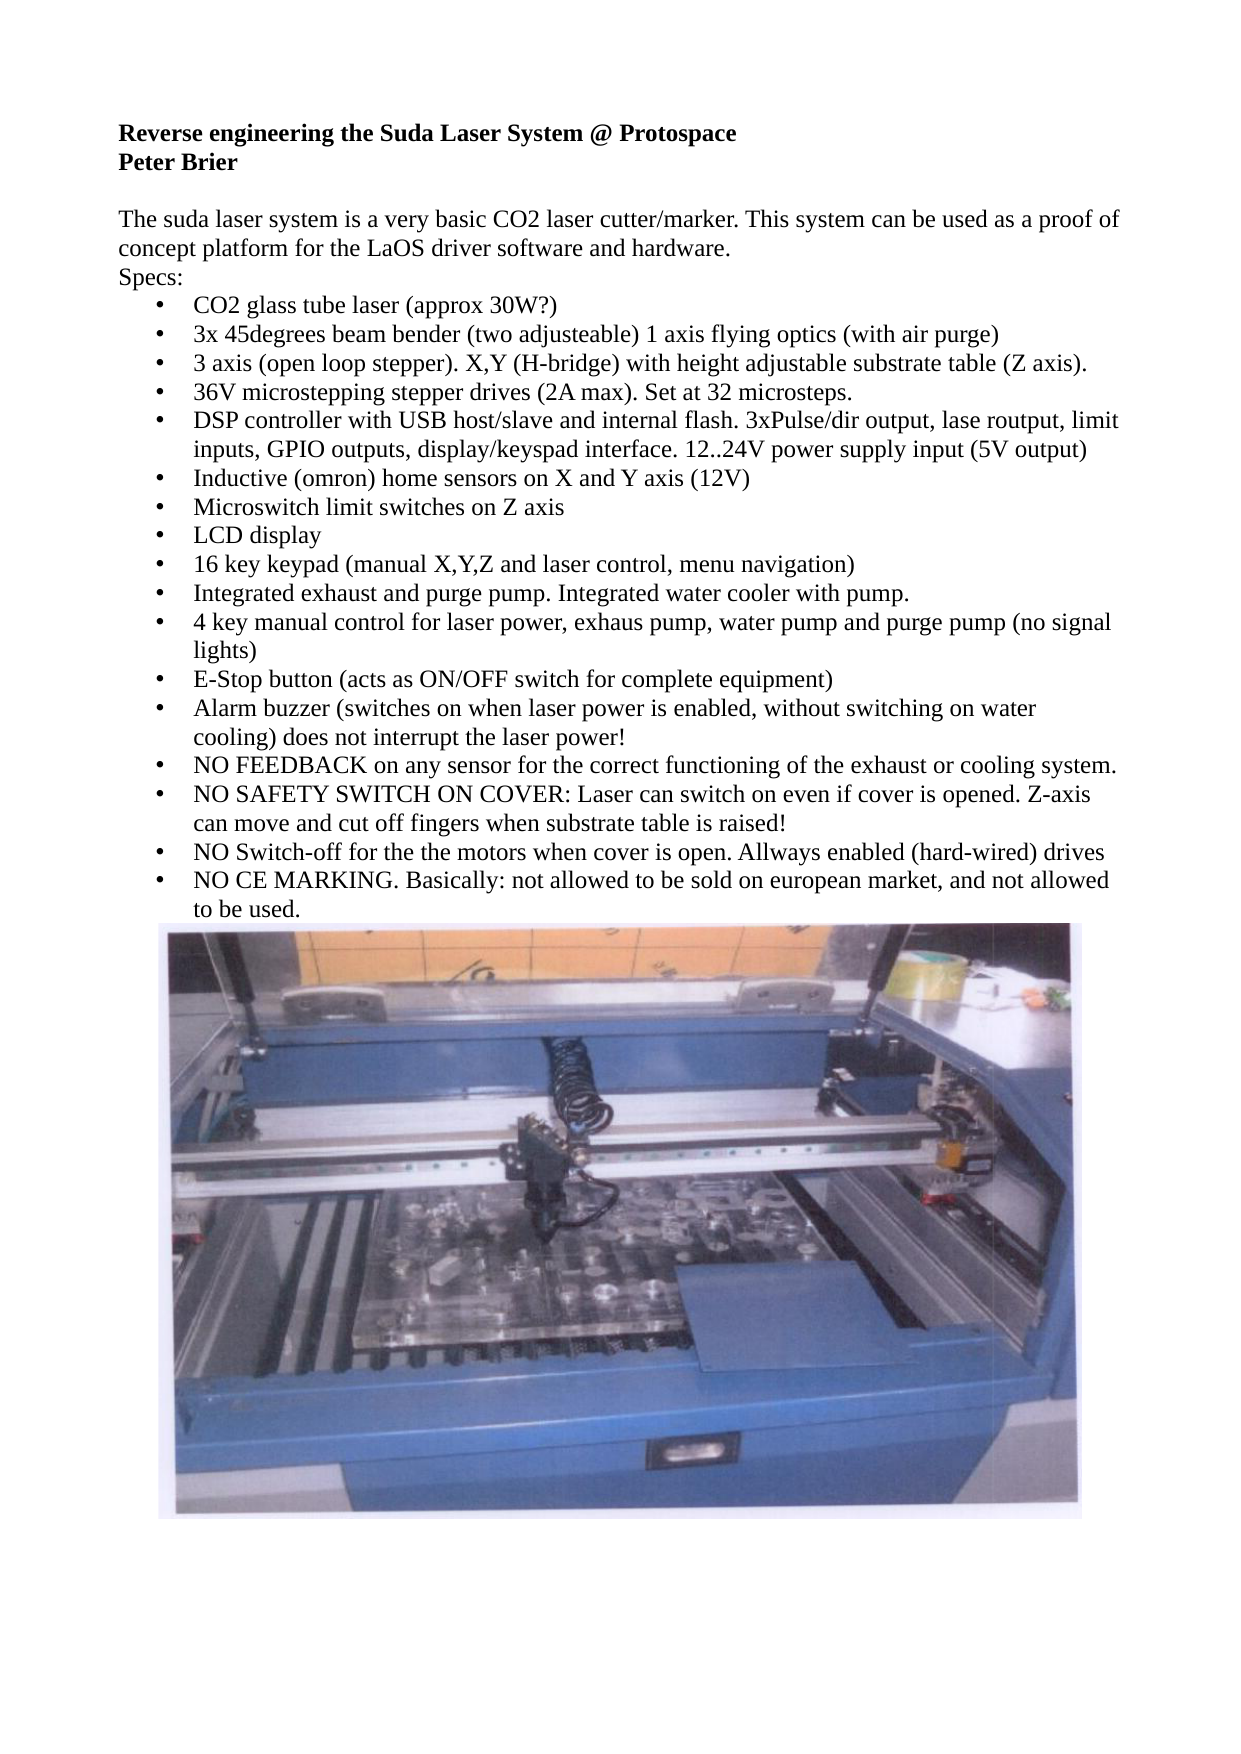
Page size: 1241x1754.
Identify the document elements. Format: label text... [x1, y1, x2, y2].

list 3 axis (open loop stepper). X,Y (H-bridge) with height adjustable substrate table (Z axis). [156, 348, 1122, 377]
list LCD display [156, 521, 1122, 549]
list NO FEEDBACK on any sensor for the correct functioning of the exhaust or cooling system. [156, 751, 1122, 779]
list 3x 45degrees beam bender (two adjusteable) 1 axis flying optics (with air purge) [156, 319, 1122, 348]
list 36V microstepping stepper drives (2A max). Set at 32 microsteps. [156, 377, 1122, 406]
list Integrated exhaust and purge pump. Integrated water cooler with pump. [156, 578, 1122, 607]
text Peter Brier [118, 147, 1122, 176]
list NO Switch-off for the the motors when cover is open. Allways enabled (hard-wired) drives [156, 837, 1122, 866]
list E-Stop button (acts as ON/OFF switch for complete equipment) [156, 664, 1122, 693]
list Alarm buzzer (switches on when laser power is enabled, without switching on water cooling) does not interrupt the laser power! [156, 693, 1122, 751]
list DSP controller with USB host/slave and internal flash. 3xPulse/dir output, lase routput, limit inputs, GPIO outputs, display/keyspad interface. 12..24V power supply input (5V output) [156, 406, 1122, 463]
text Specs: [118, 262, 1122, 291]
text Reverse engineering the Suda Laser System @ Protospace [118, 118, 1122, 147]
list NO CE MARKING. Basically: not allowed to be sold on european market, and not allowed to be used. [156, 866, 1122, 923]
text The suda laser system is a very basic CO2 laser cutter/marker. This system can be used as a proof of concept platform for the LaOS driver software and hardware. [118, 204, 1122, 262]
list Inductive (omron) home sensors on X and Y axis (12V) [156, 463, 1122, 492]
list NO SAFETY SWITCH ON COVER: Laser can switch on even if cover is opened. Z-axis can move and cut off fingers when substrate table is raised! [156, 779, 1122, 837]
list 4 key manual control for laser power, exhaus pump, water pump and purge pump (no signal lights) [156, 607, 1122, 664]
list CO2 glass tube laser (approx 30W?) [156, 291, 1122, 319]
list Microswitch limit switches on Z axis [156, 492, 1122, 521]
list 16 key keypad (manual X,Y,Z and laser control, menu navigation) [156, 549, 1122, 578]
